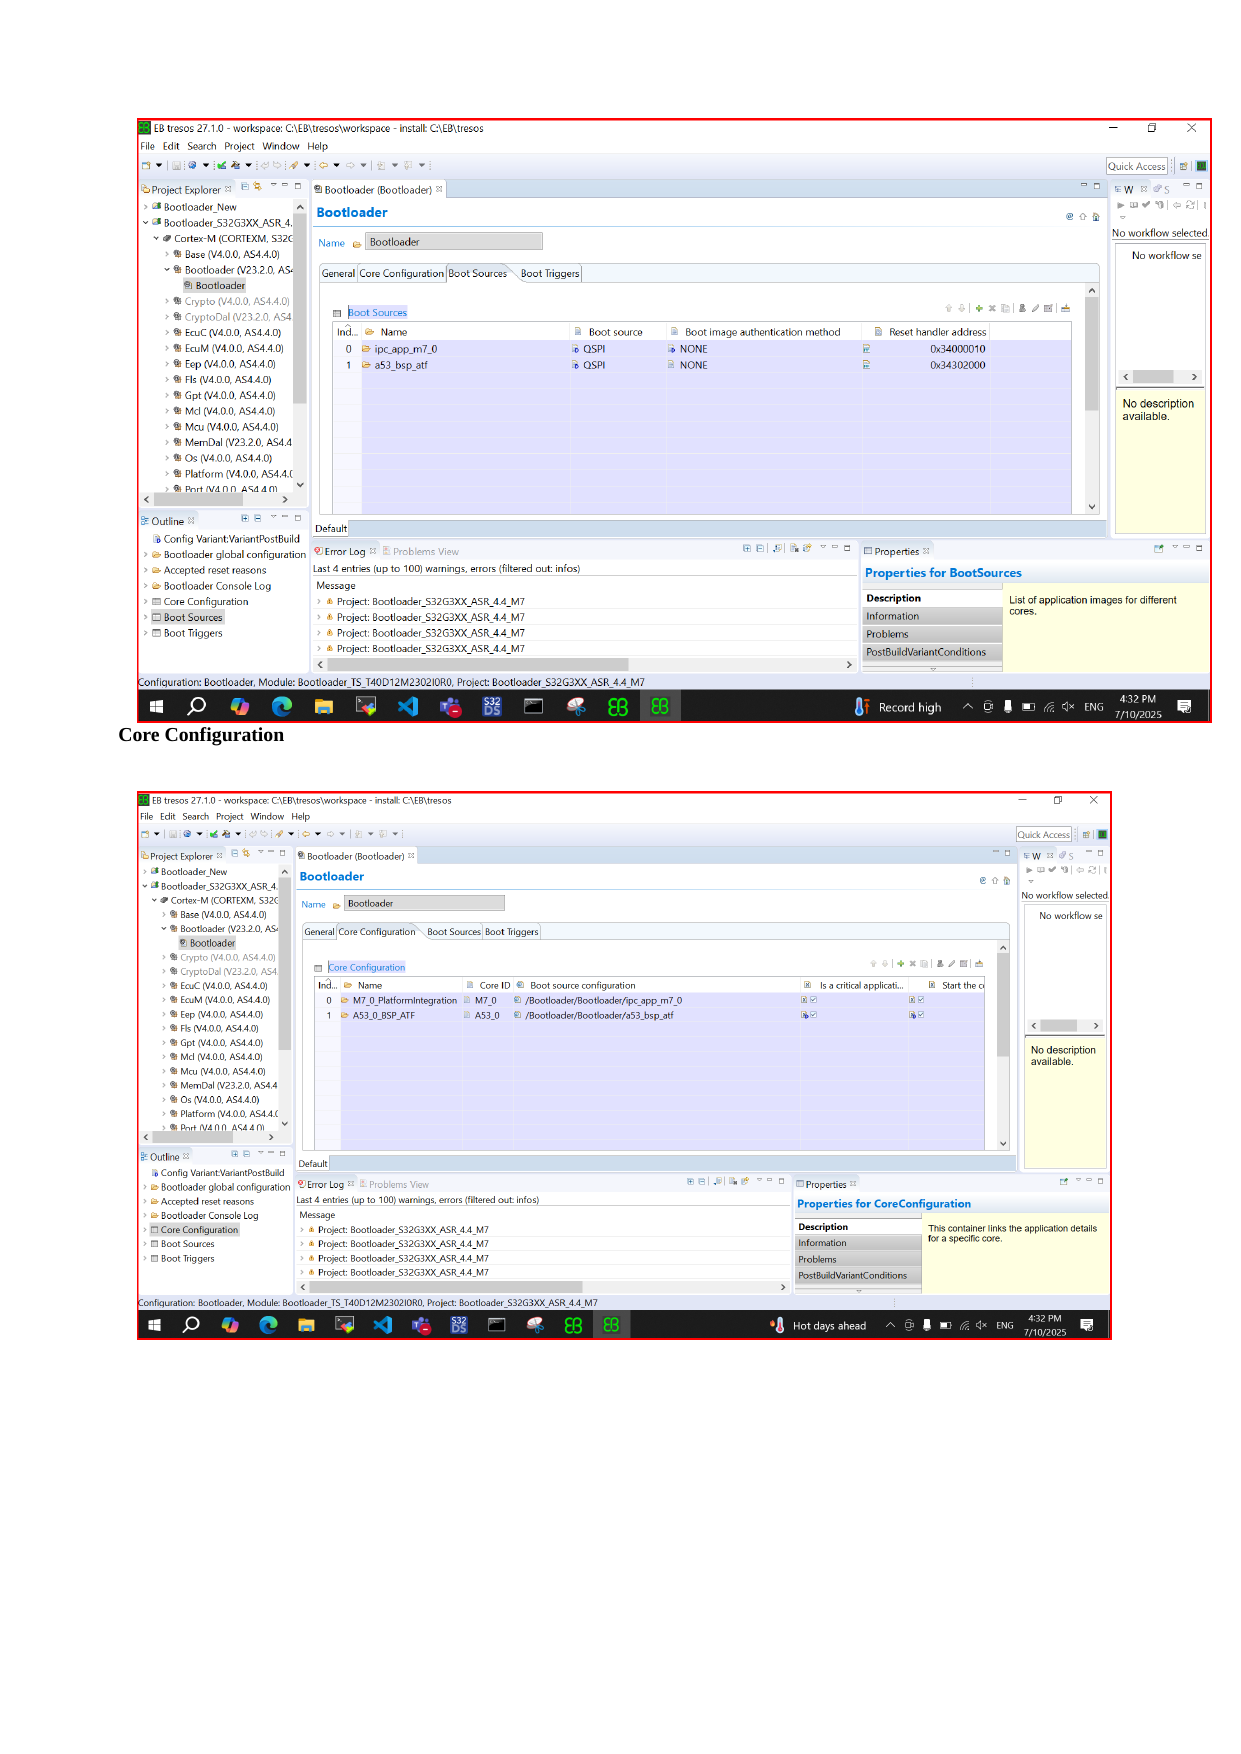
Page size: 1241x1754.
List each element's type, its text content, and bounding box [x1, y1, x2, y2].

picture [137, 791, 1112, 1340]
text Core Configuration [118, 118, 1122, 1340]
picture [137, 118, 1212, 723]
